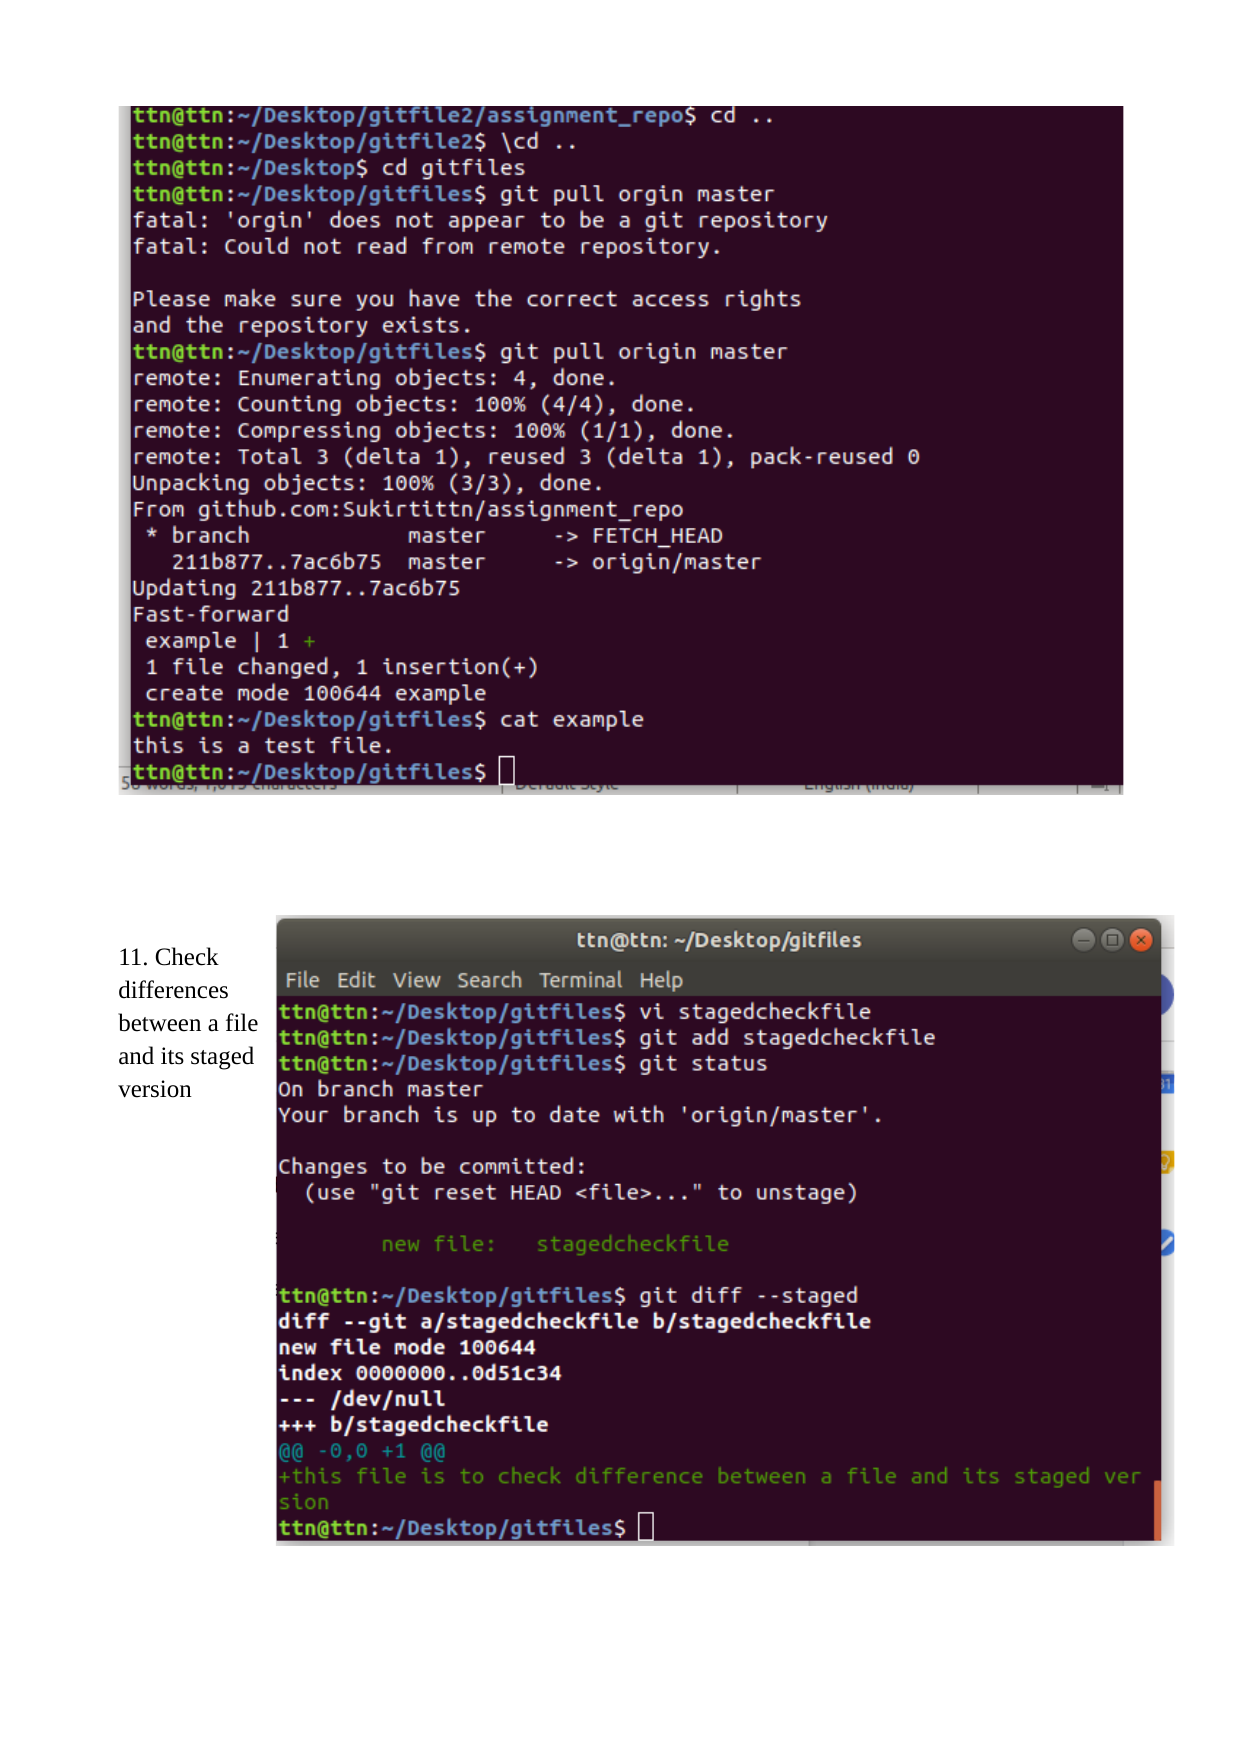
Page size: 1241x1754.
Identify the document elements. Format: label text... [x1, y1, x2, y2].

picture [1096, 915, 1175, 1546]
text 11. Check differences between a file and its staged version [118, 942, 1096, 1103]
picture [118, 106, 1124, 795]
